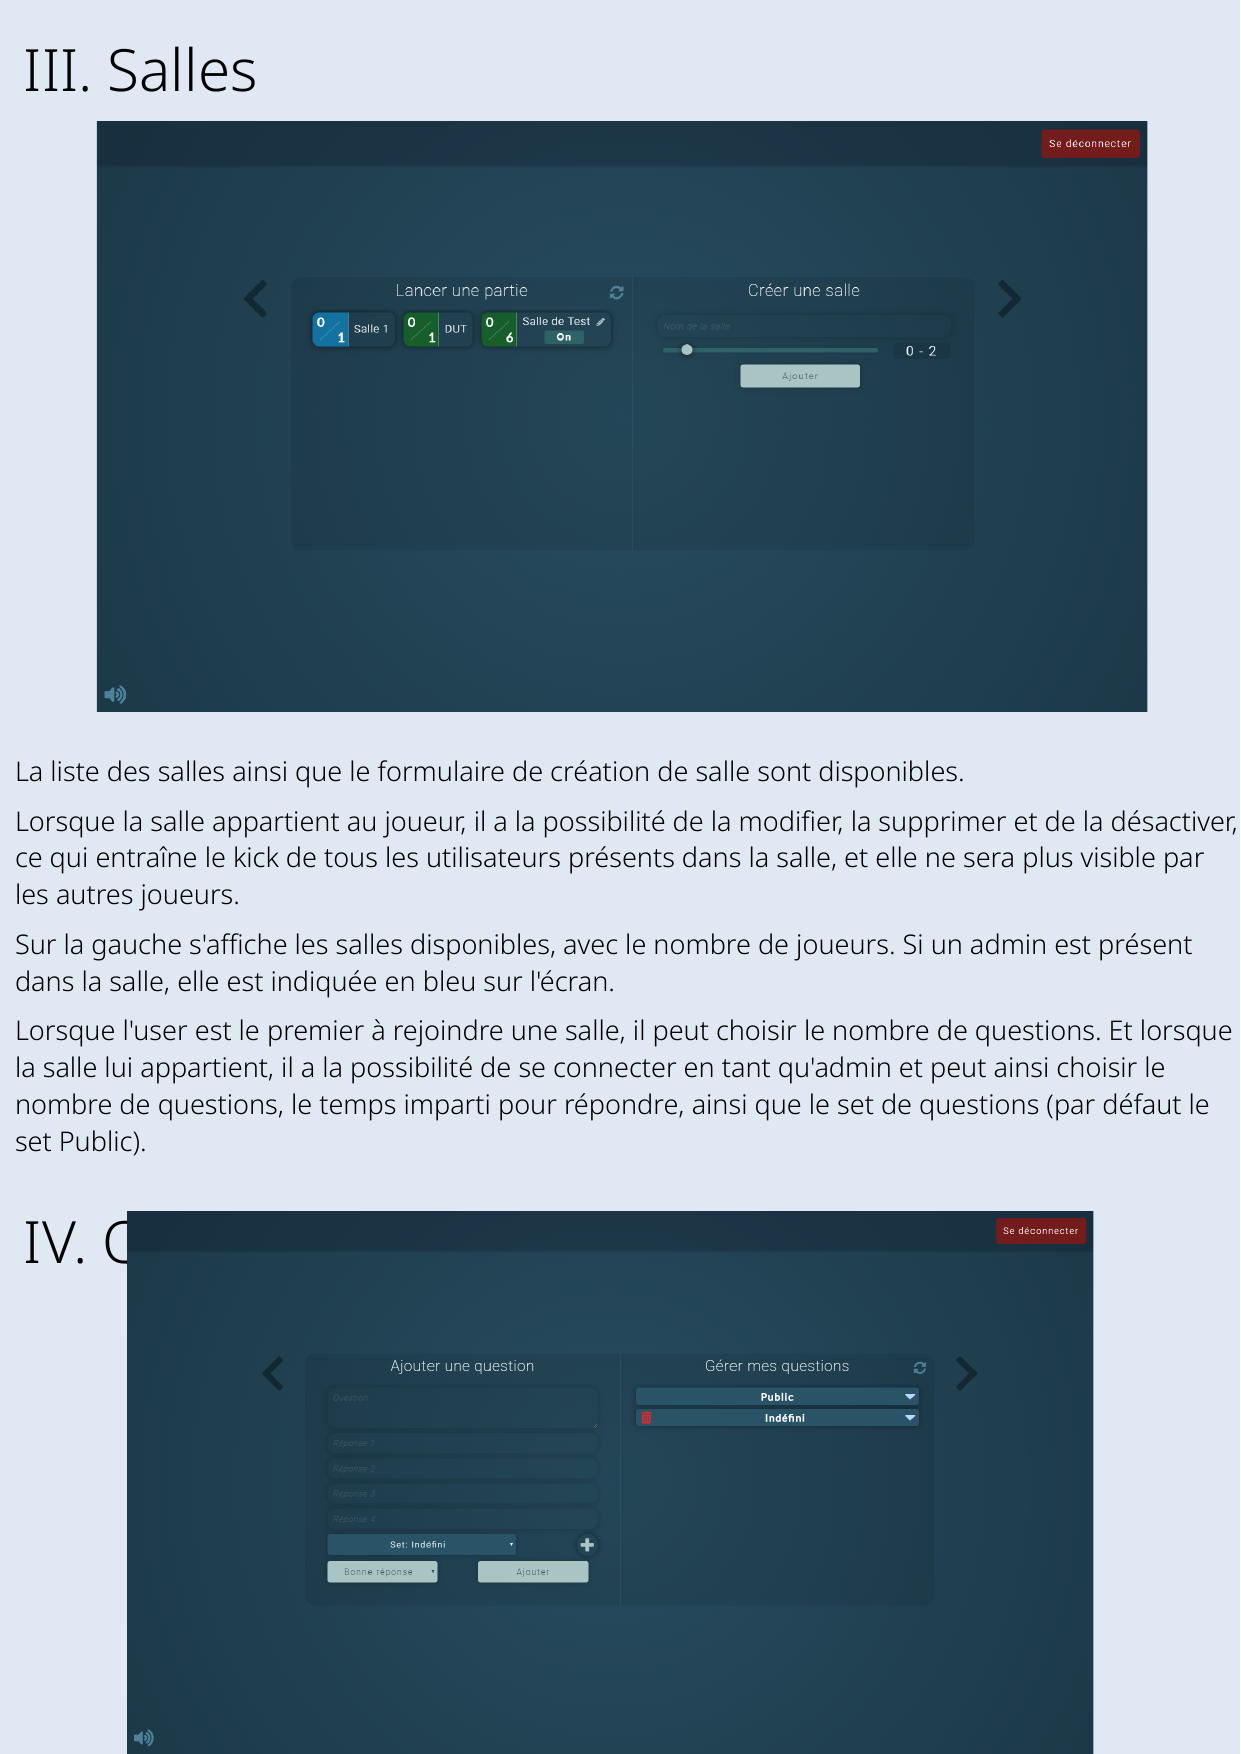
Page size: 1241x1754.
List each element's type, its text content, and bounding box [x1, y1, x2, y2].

text La liste des salles ainsi que le formulaire de création de salle sont disponibles. [15, 753, 1240, 789]
text Sur la gauche s'affiche les salles disponibles, avec le nombre de joueurs. Si un admin est présent dans la salle, elle est indiquée en bleu sur l'écran. [15, 925, 1240, 999]
text Lorsque la salle appartient au joueur, il a la possibilité de la modifier, la supprimer et de la désactiver, ce qui entraîne le kick de tous les utilisateurs présents dans la salle, et elle ne sera plus visible par les autres joueurs. [15, 802, 1240, 913]
subtitle IV. Questions [24, 1201, 1240, 1280]
picture [127, 1211, 1094, 1754]
picture [96, 121, 1148, 712]
subtitle III. Salles [24, 29, 1240, 109]
text Lorsque l'user est le premier à rejoindre une salle, il peut choisir le nombre de questions. Et lorsque la salle lui appartient, il a la possibilité de se connecter en tant qu'admin et peut ainsi choisir le nombre de questions, le temps imparti pour répondre, ainsi que le set de questions (par défaut le set Public). [15, 1011, 1240, 1159]
